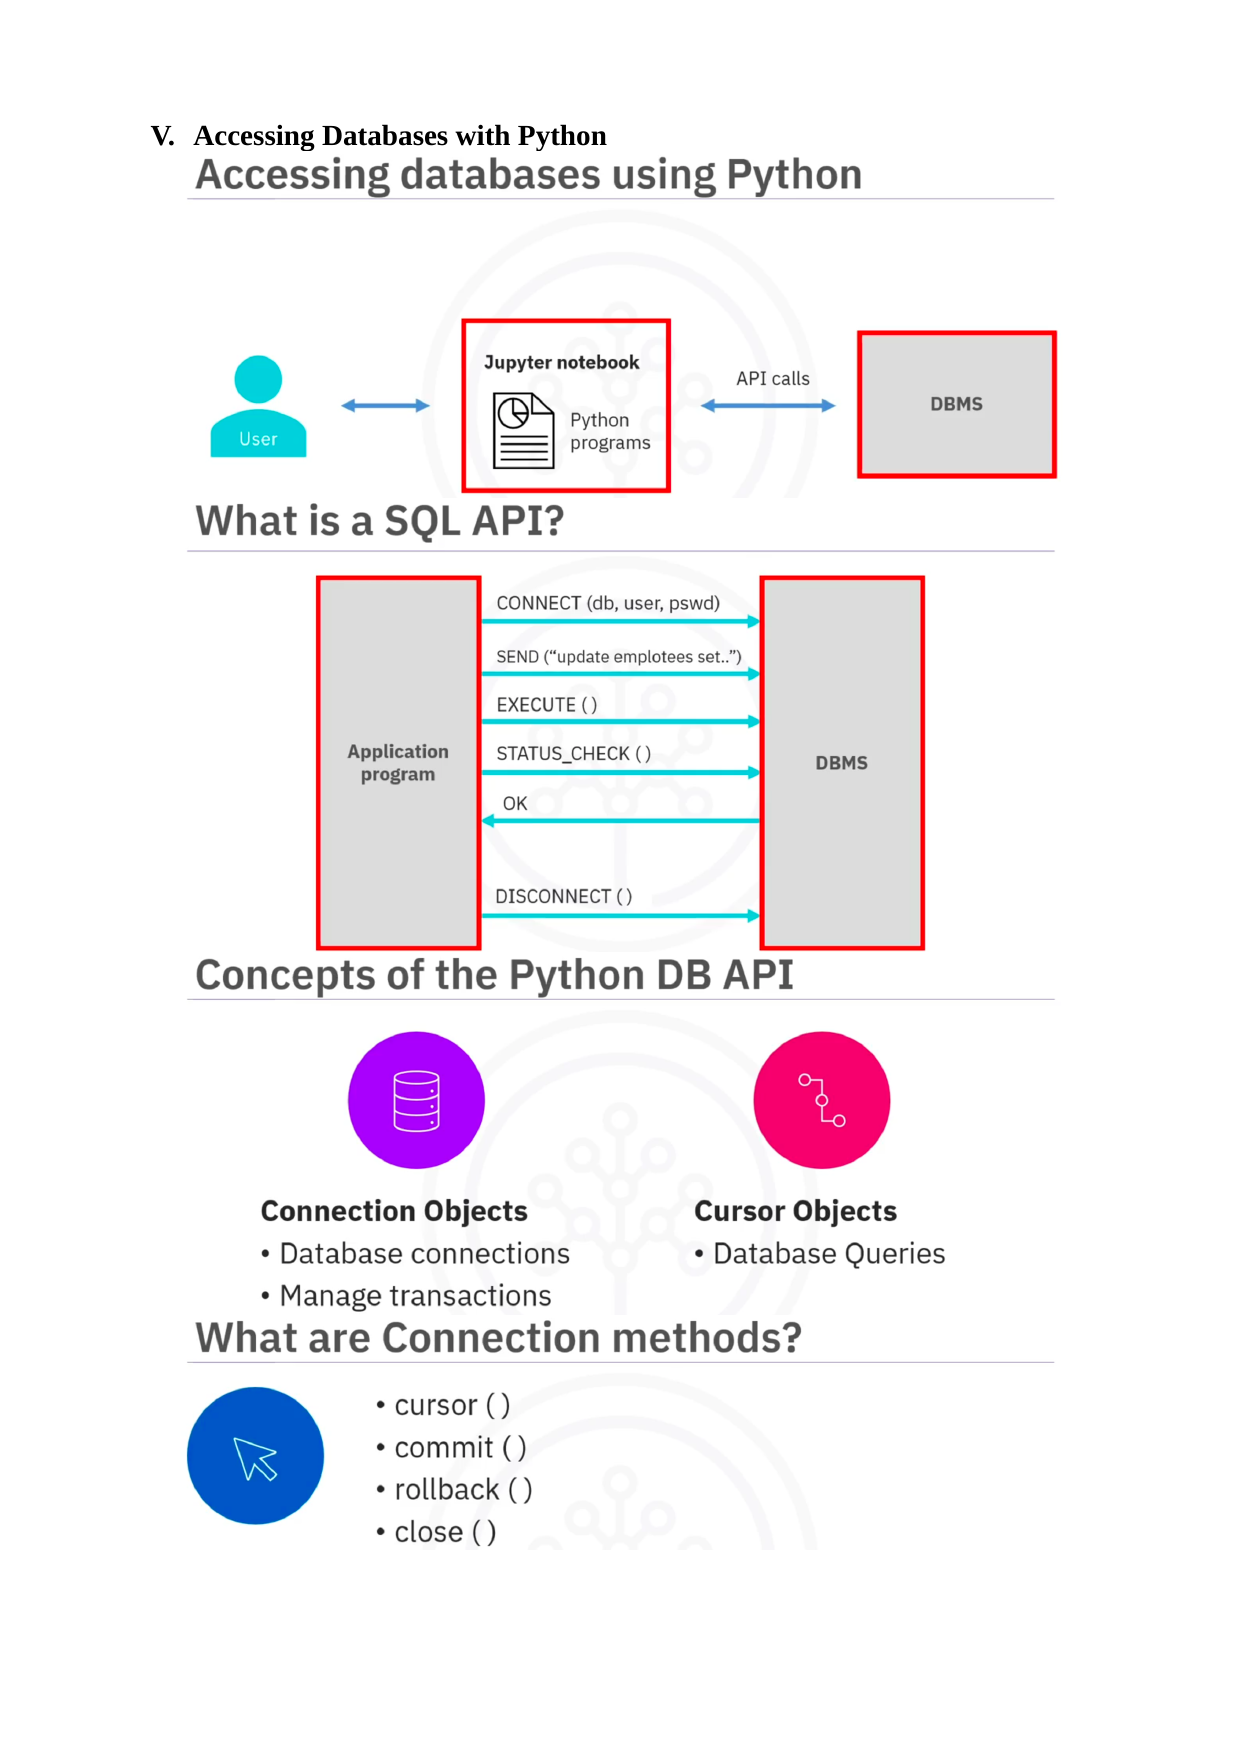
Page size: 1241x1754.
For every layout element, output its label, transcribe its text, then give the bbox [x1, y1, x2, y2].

list Accessing Databases with Python [175, 118, 1122, 151]
picture [118, 151, 1123, 1550]
